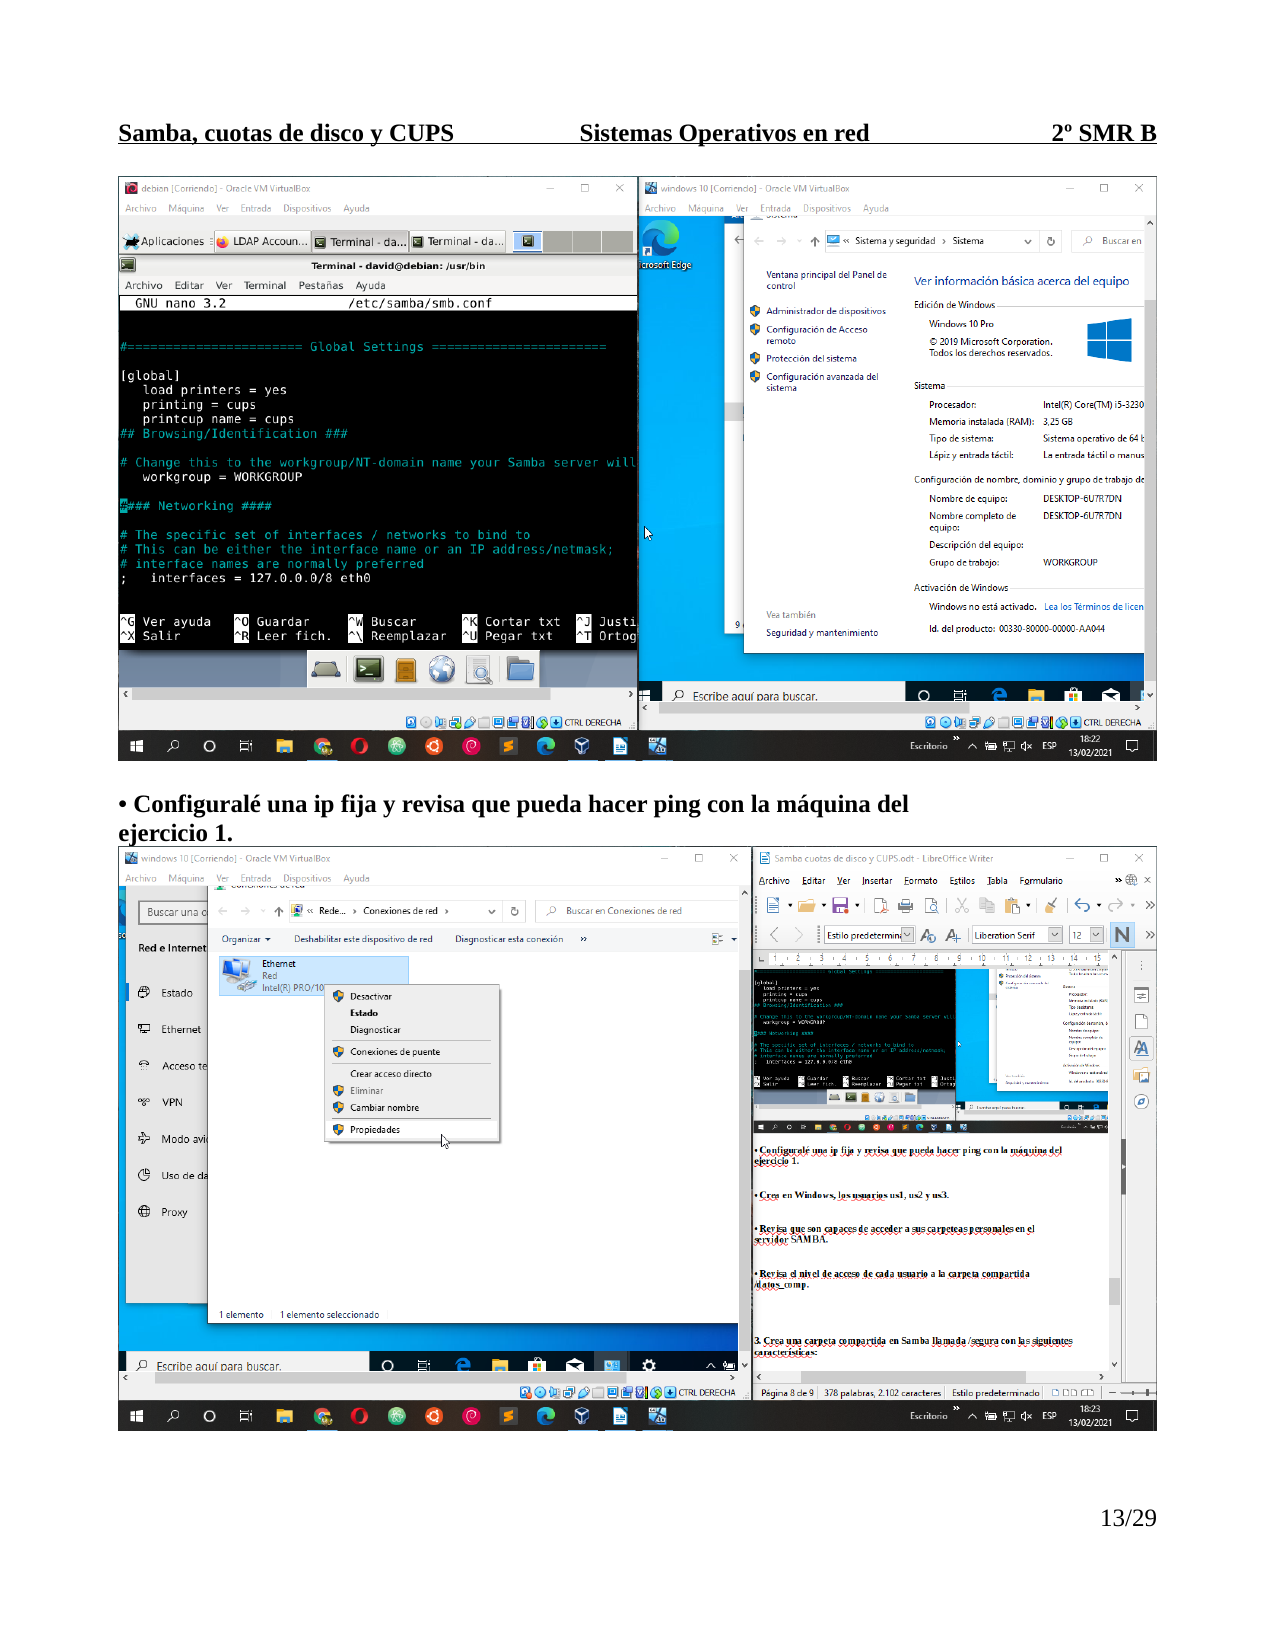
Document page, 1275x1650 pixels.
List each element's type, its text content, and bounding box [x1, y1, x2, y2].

text • Configuralé una ip fija y revisa que pueda hacer ping con la máquina del [118, 789, 1157, 818]
picture [118, 176, 1157, 761]
text ejercicio 1. [118, 818, 1157, 846]
picture [118, 846, 1157, 1431]
